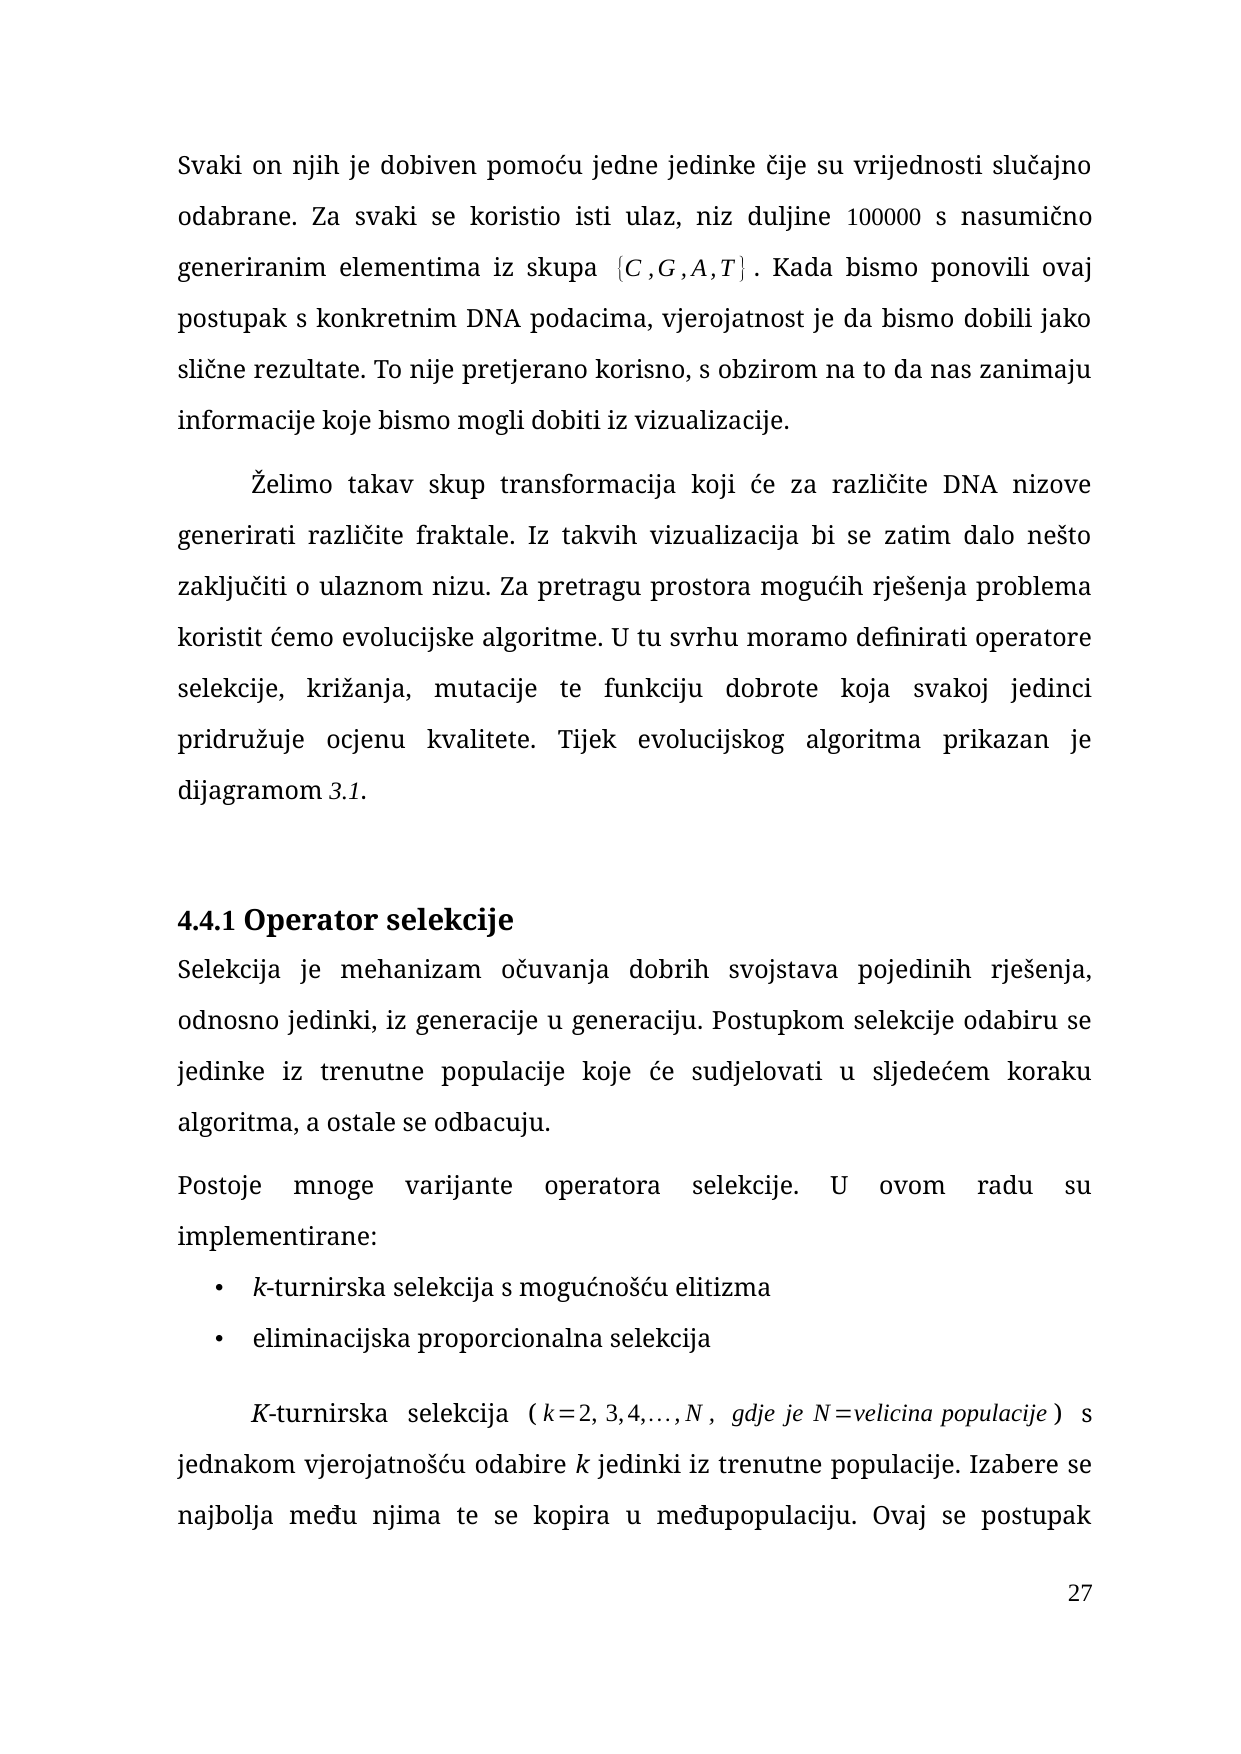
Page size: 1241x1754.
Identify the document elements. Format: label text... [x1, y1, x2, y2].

text K-turnirska selekcija () s jednakom vjerojatnošću odabire k jedinki iz trenutne populacije. Izabere se najbolja među njima te se kopira u međupopulaciju. Ovaj se postupak ponavlja N puta, nakon čega međupopulacija postaje populacija koja nastavlja dalje. Nedostatak ove selekcije je generiranje duplikata jedinki i mogućnost gubitka najbolje jedinke. U ovom radu je implementirana 2-turnirska selekcija s mogućnošću elitizma (očuvanja najbolje jedinke). [177, 1396, 1093, 1532]
list k-turnirska selekcija s mogućnošću elitizma [215, 1270, 1093, 1304]
text Postoje mnoge varijante operatora selekcije. U ovom radu su implementirane: [177, 1168, 1093, 1253]
subtitle 4.4.1 Operator selekcije [177, 899, 1093, 939]
text Selekcija je mehanizam očuvanja dobrih svojstava pojedinih rješenja, odnosno jedinki, iz generacije u generaciju. Postupkom selekcije odabiru se jedinke iz trenutne populacije koje će sudjelovati u sljedećem koraku algoritma, a ostale se odbacuju. [177, 952, 1093, 1139]
text Želimo takav skup transformacija koji će za različite DNA nizove generirati različite fraktale. Iz takvih vizualizacija bi se zatim dalo nešto zaključiti o ulaznom nizu. Za pretragu prostora mogućih rješenja problema koristit ćemo evolucijske algoritme. U tu svrhu moramo definirati operatore selekcije, križanja, mutacije te funkciju dobrote koja svakoj jedinci pridružuje ocjenu kvalitete. Tijek evolucijskog algoritma prikazan je dijagramom 3.1. [177, 466, 1093, 807]
text Svaki on njih je dobiven pomoću jedne jedinke čije su vrijednosti slučajno odabrane. Za svaki se koristio isti ulaz, niz duljine 100000 s nasumično generiranim elementima iz skupa . Kada bismo ponovili ovaj postupak s konkretnim DNA podacima, vjerojatnost je da bismo dobili jako slične rezultate. To nije pretjerano korisno, s obzirom na to da nas zanimaju informacije koje bismo mogli dobiti iz vizualizacije. [177, 148, 1093, 437]
list eliminacijska proporcionalna selekcija [215, 1321, 1093, 1355]
